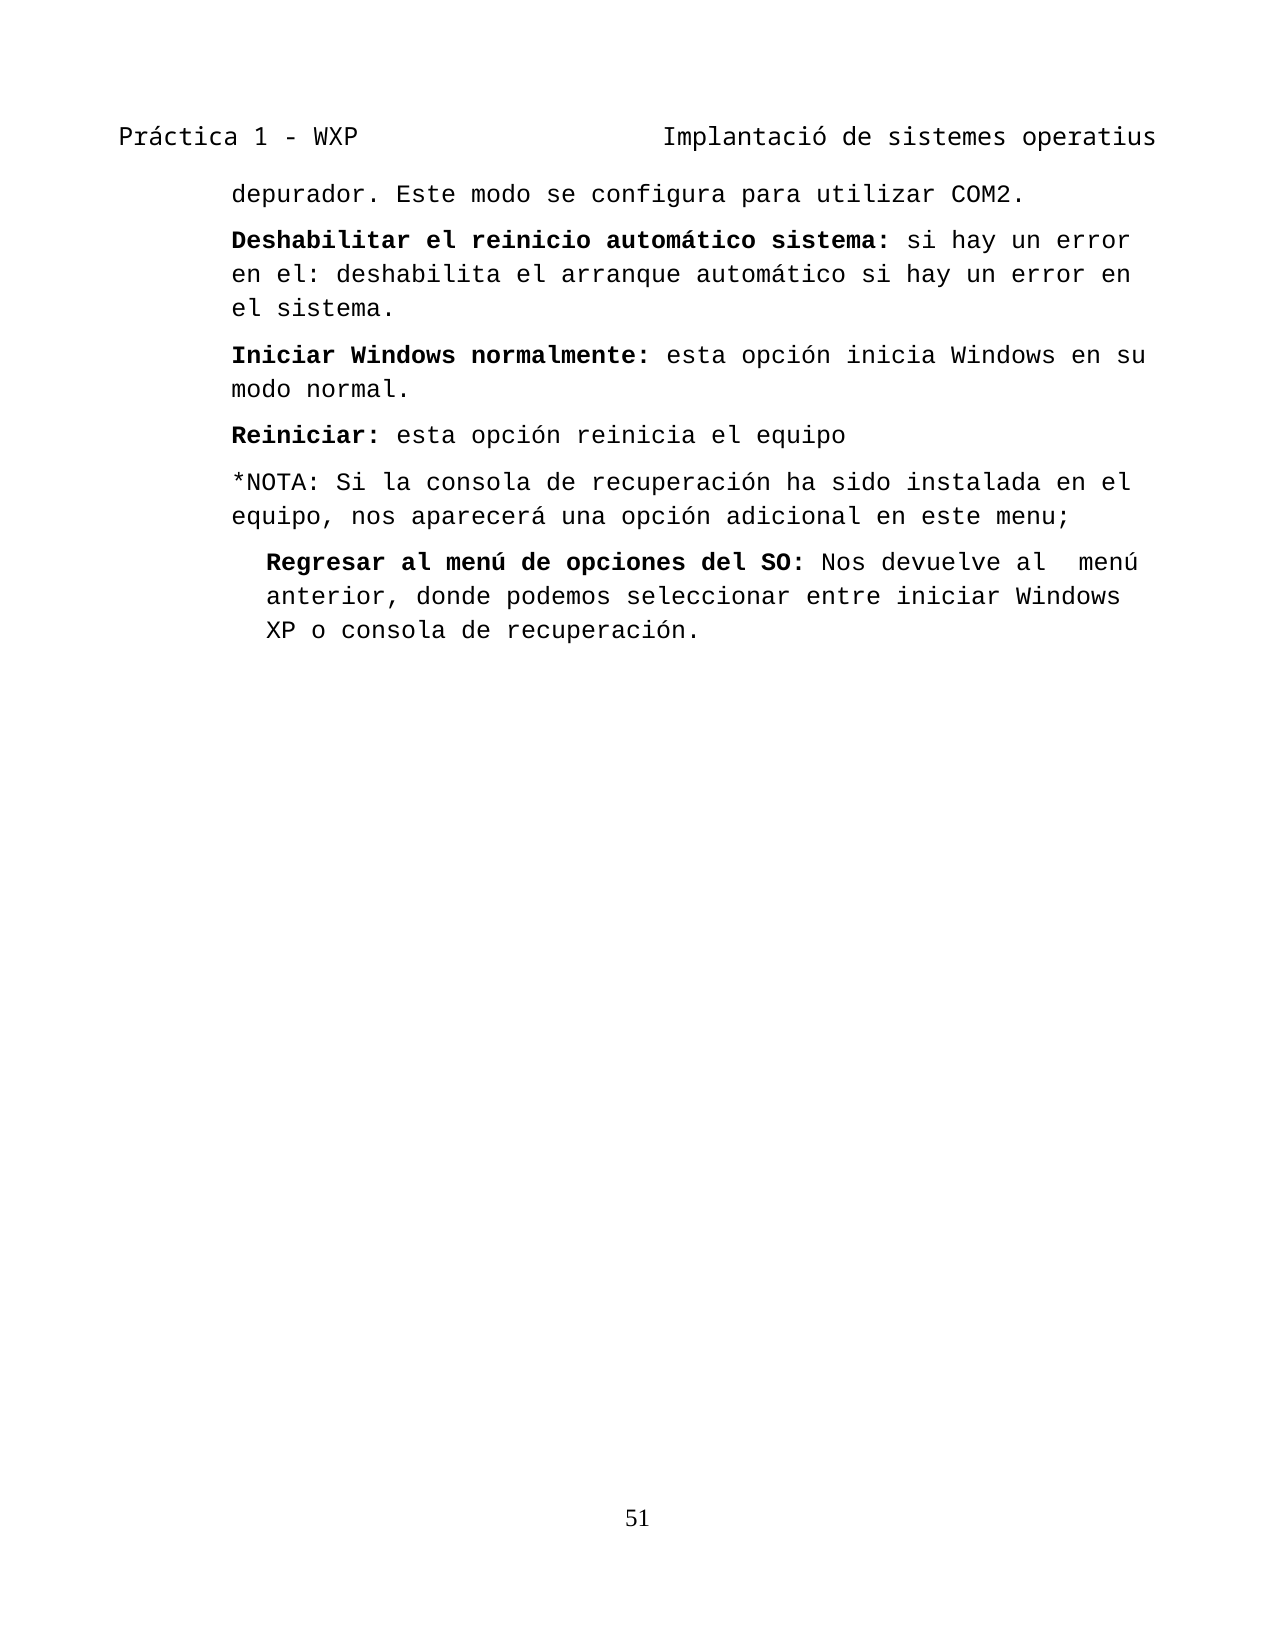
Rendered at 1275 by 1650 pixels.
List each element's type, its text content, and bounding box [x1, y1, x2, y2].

text depurador. Este modo se configura para utilizar COM2. [231, 182, 1157, 210]
text Iniciar Windows normalmente: esta opción inicia Windows en su modo normal. [231, 342, 1157, 405]
text Deshabilitar el reinicio automático sistema: si hay un error en el: deshabilita el arranque automático si hay un error en el sistema. [231, 228, 1157, 324]
text *NOTA: Si la consola de recuperación ha sido instalada en el equipo, nos aparecerá una opción adicional en este menu; [231, 469, 1157, 532]
text Regresar al menú de opciones del SO: Nos devuelve al menú anterior, donde podemos seleccionar entre iniciar Windows XP o consola de recuperación. [266, 550, 1157, 646]
text Reiniciar: esta opción reinicia el equipo [231, 423, 1157, 451]
